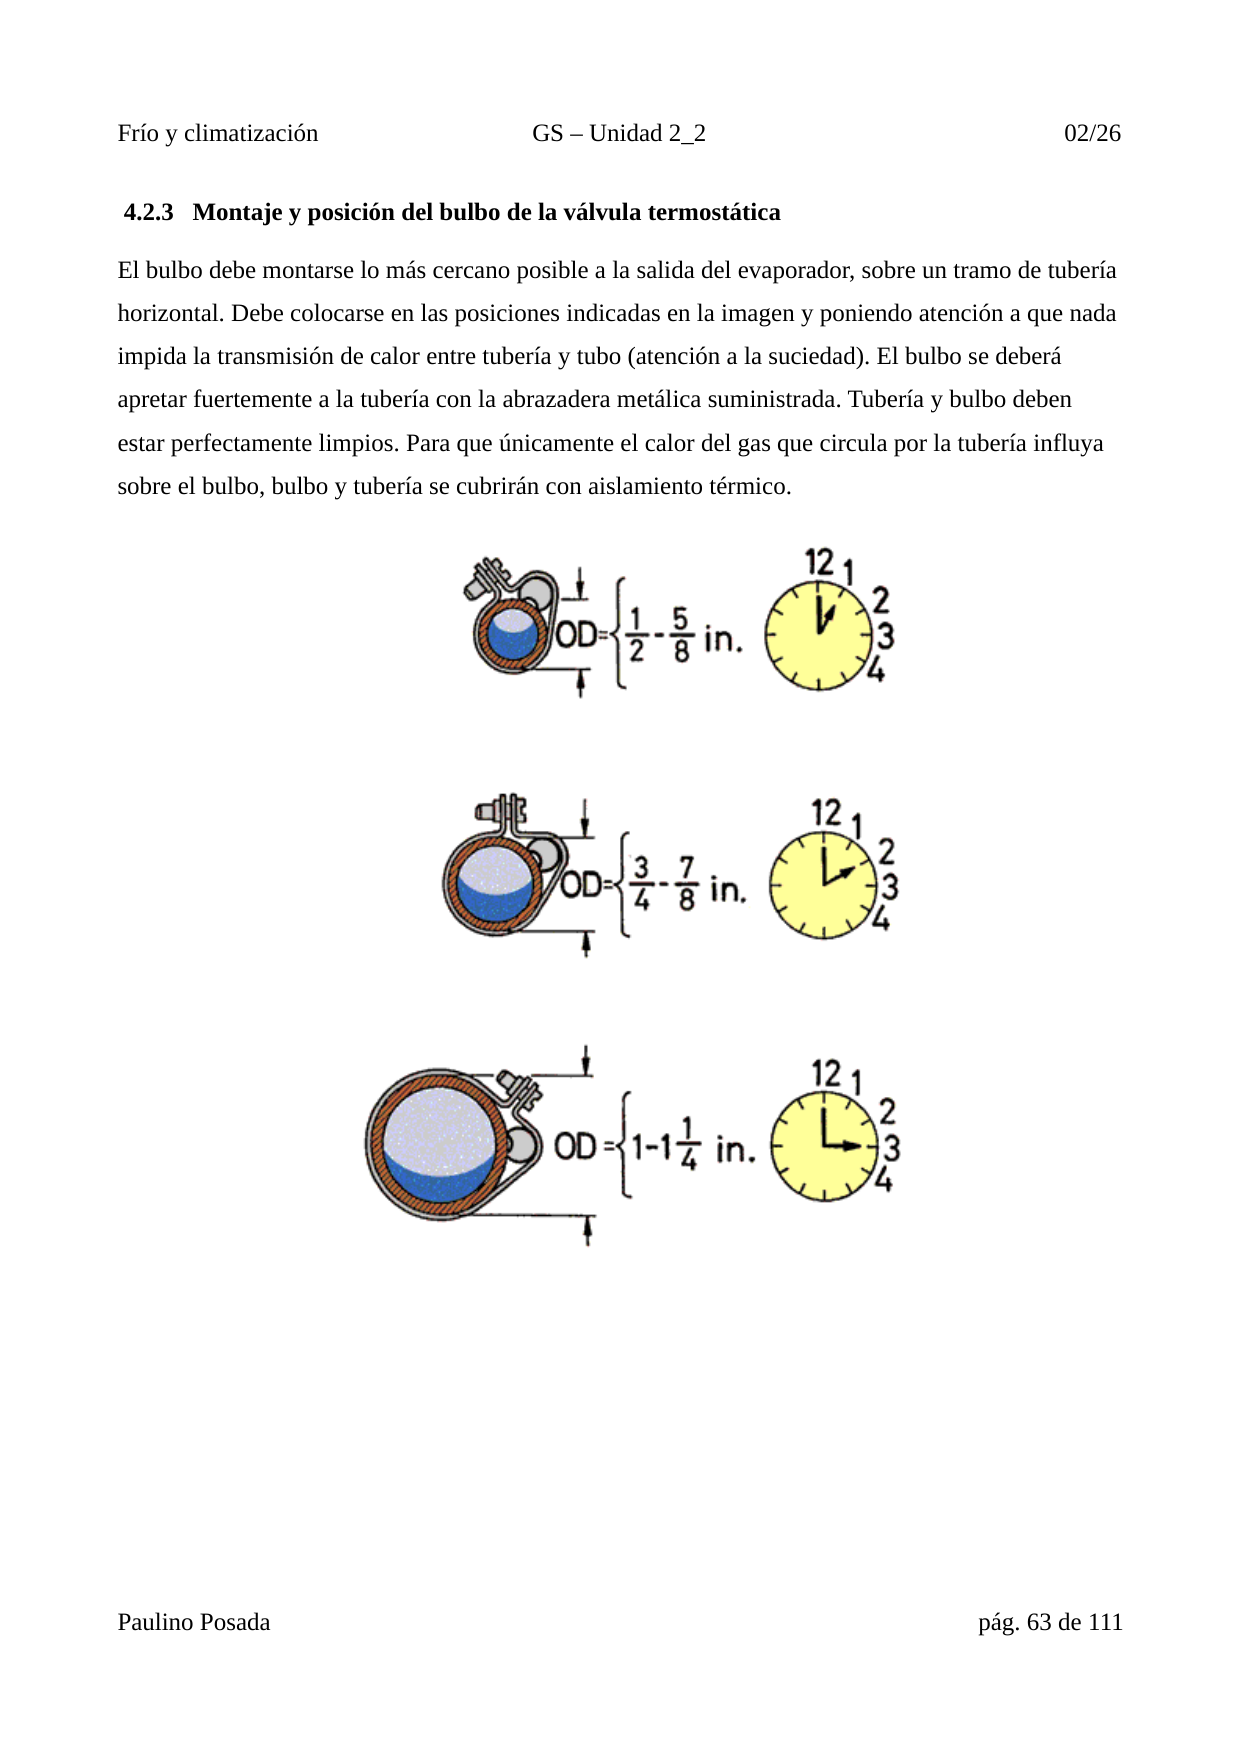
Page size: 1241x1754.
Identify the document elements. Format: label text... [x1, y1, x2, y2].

picture [356, 539, 904, 1251]
subtitle Montaje y posición del bulbo de la válvula termostática [117, 197, 1123, 226]
text El bulbo debe montarse lo más cercano posible a la salida del evaporador, sobre un tramo de tubería horizontal. Debe colocarse en las posiciones indicadas en la imagen y poniendo atención a que nada impida la transmisión de calor entre tubería y tubo (atención a la suciedad). El bulbo se deberá apretar fuertemente a la tubería con la abrazadera metálica suministrada. Tubería y bulbo deben estar perfectamente limpios. Para que únicamente el calor del gas que circula por la tubería influya sobre el bulbo, bulbo y tubería se cubrirán con aislamiento térmico. [117, 255, 1123, 499]
